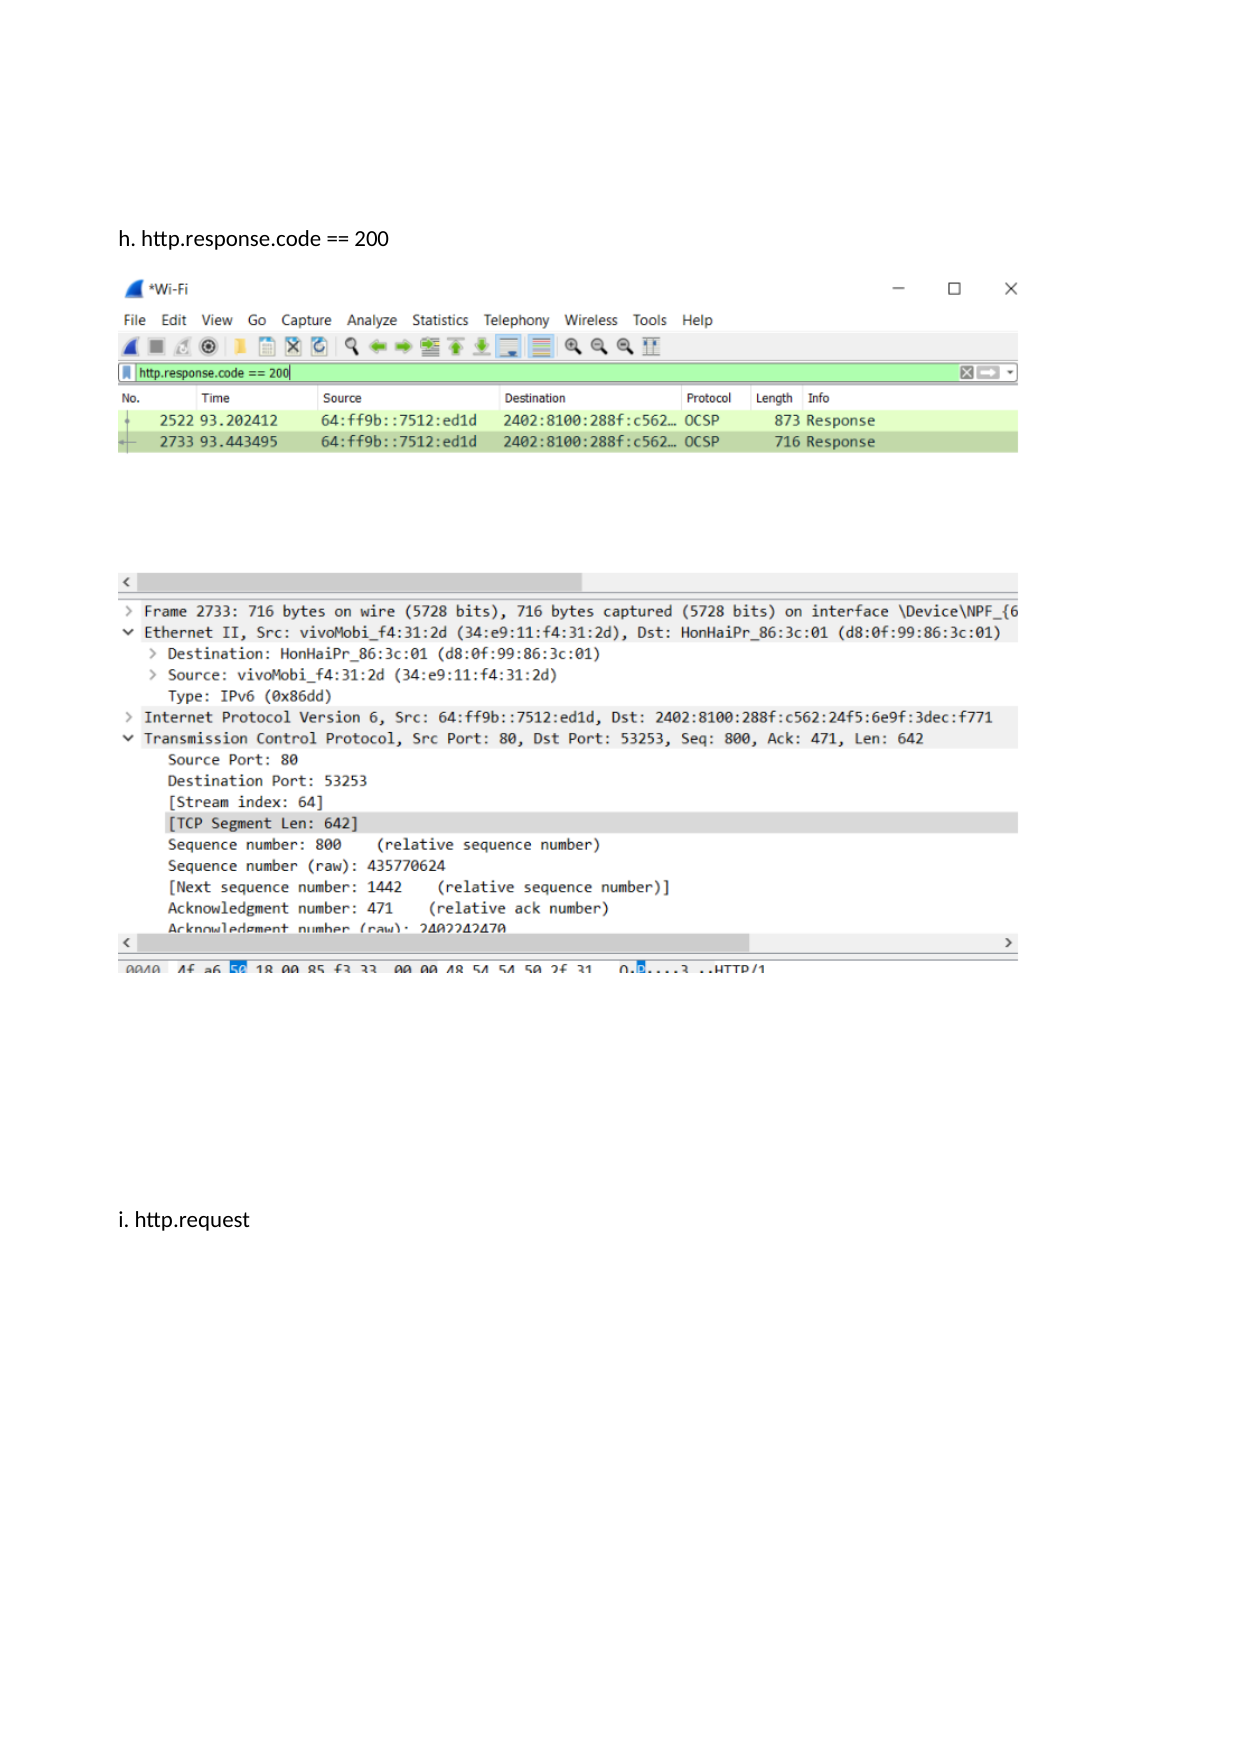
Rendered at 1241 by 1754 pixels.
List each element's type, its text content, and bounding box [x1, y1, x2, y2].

text i. http.request [118, 1205, 1122, 1233]
text h. http.response.code == 200 [118, 224, 1122, 252]
